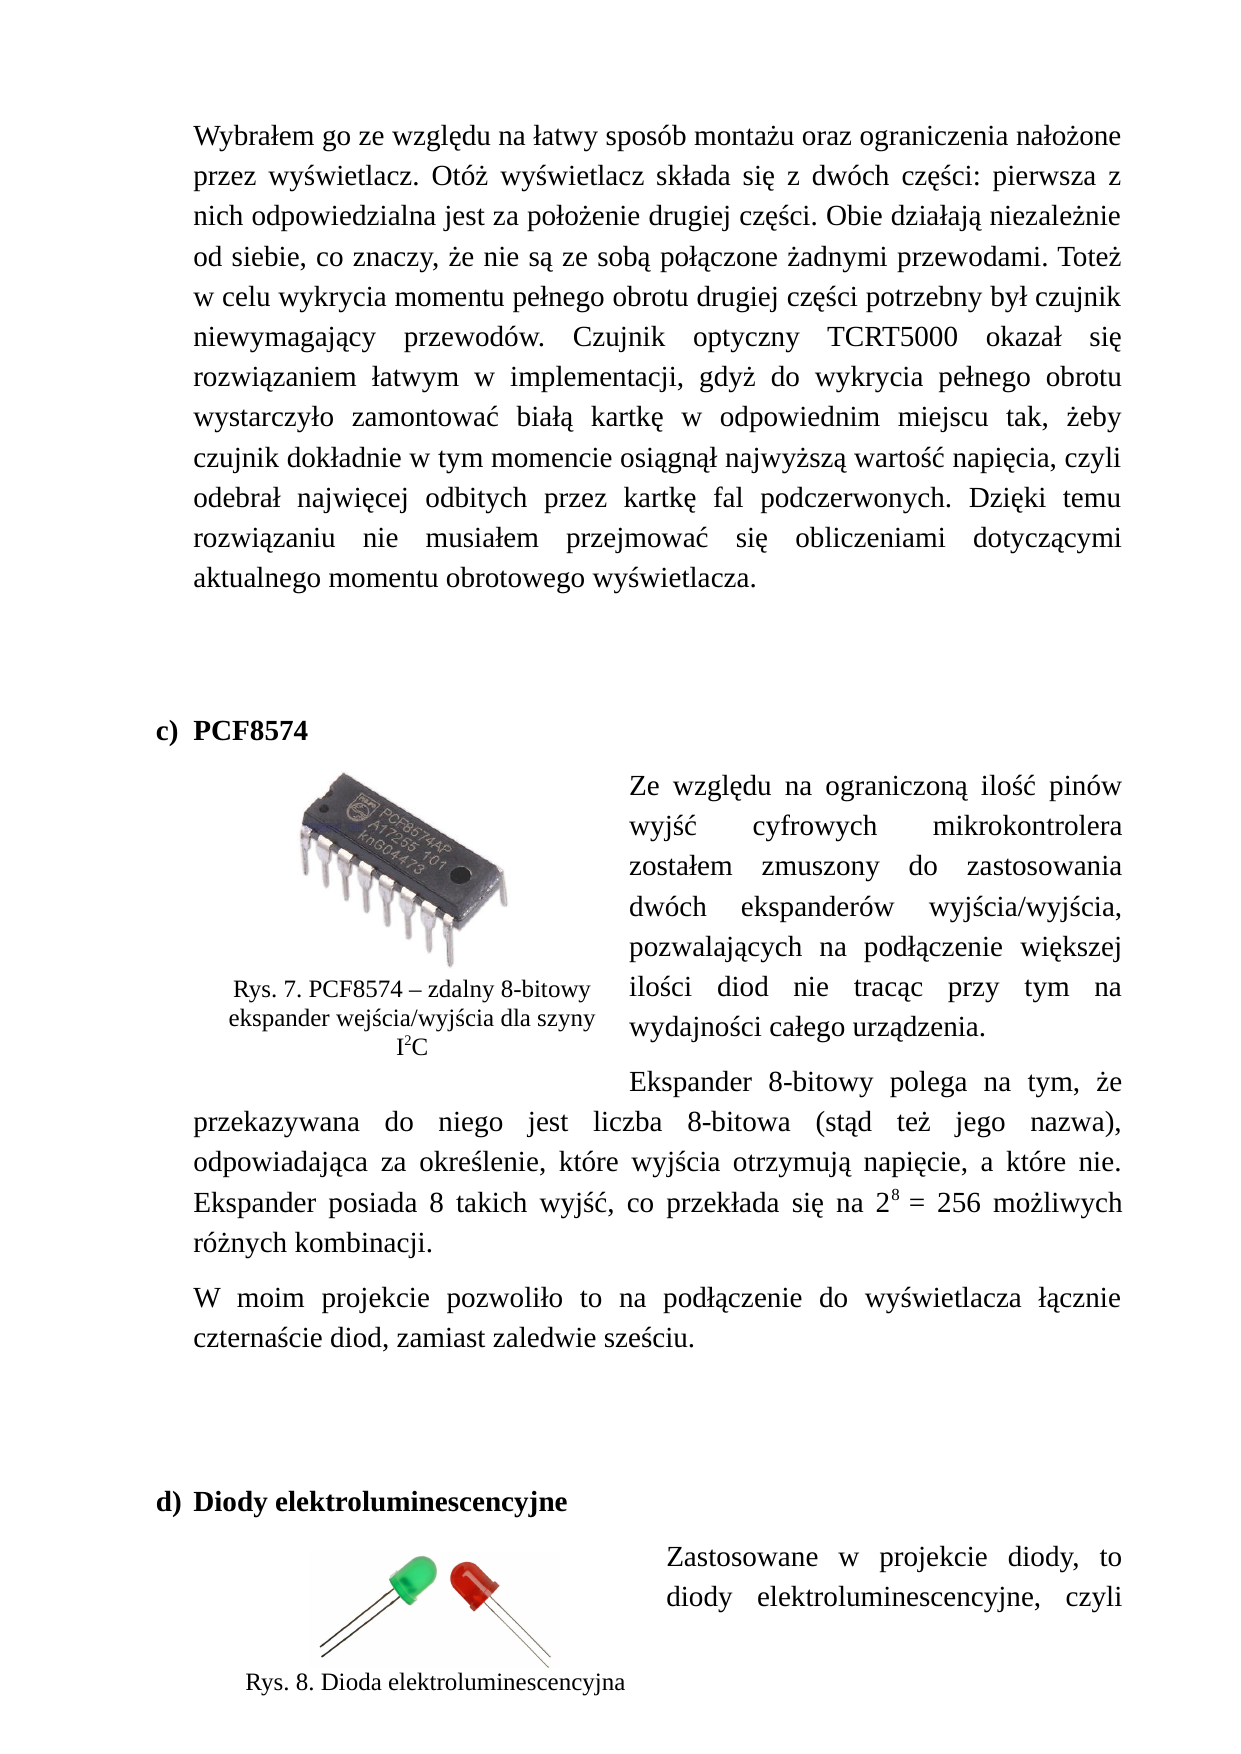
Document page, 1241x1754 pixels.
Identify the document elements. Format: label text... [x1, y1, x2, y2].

list Ze względu na ograniczoną ilość pinów wyjść cyfrowych mikrokontrolera zostałem zmuszony do zastosowania dwóch ekspanderów wyjścia/wyjścia, pozwalających na podłączenie większej ilości diod nie tracąc przy tym na wydajności całego urządzenia. [156, 768, 1122, 1070]
list Wybrałem go ze względu na łatwy sposób montażu oraz ograniczenia nałożone przez wyświetlacz. Otóż wyświetlacz składa się z dwóch części: pierwsza z nich odpowiedzialna jest za położenie drugiej części. Obie działają niezależnie od siebie, co znaczy, że nie są ze sobą połączone żadnymi przewodami. Toteż w celu wykrycia momentu pełnego obrotu drugiej części potrzebny był czujnik niewymagający przewodów. Czujnik optyczny TCRT5000 okazał się rozwiązaniem łatwym w implementacji, gdyż do wykrycia pełnego obrotu wystarczyło zamontować białą kartkę w odpowiednim miejscu tak, żeby czujnik dokładnie w tym momencie osiągnął najwyższą wartość napięcia, czyli odebrał najwięcej odbitych przez kartkę fal podczerwonych. Dzięki temu rozwiązaniu nie musiałem przejmować się obliczeniami dotyczącymi aktualnego momentu obrotowego wyświetlacza. [156, 118, 1122, 594]
list Rys. 8. Dioda elektroluminescencyjna [225, 1667, 645, 1696]
list PCF8574 [156, 713, 1122, 747]
list Ekspander 8-bitowy polega na tym, że przekazywana do niego jest liczba 8-bitowa (stąd też jego nazwa), odpowiadająca za określenie, które wyjścia otrzymują napięcie, a które nie. Ekspander posiada 8 takich wyjść, co przekłada się na 28 = 256 możliwych różnych kombinacji. [156, 1064, 1122, 1258]
list Rys. 7. PCF8574 – zdalny 8-bitowy ekspander wejścia/wyjścia dla szyny I2C [216, 780, 608, 1061]
picture [309, 1550, 561, 1668]
list Diody elektroluminescencyjne [156, 1484, 1122, 1518]
list W moim projekcie pozwoliło to na podłączenie do wyświetlacza łącznie czternaście diod, zamiast zaledwie sześciu. [156, 1280, 1122, 1353]
list Zastosowane w projekcie diody, to diody elektroluminescencyjne, czyli [156, 1539, 1122, 1705]
